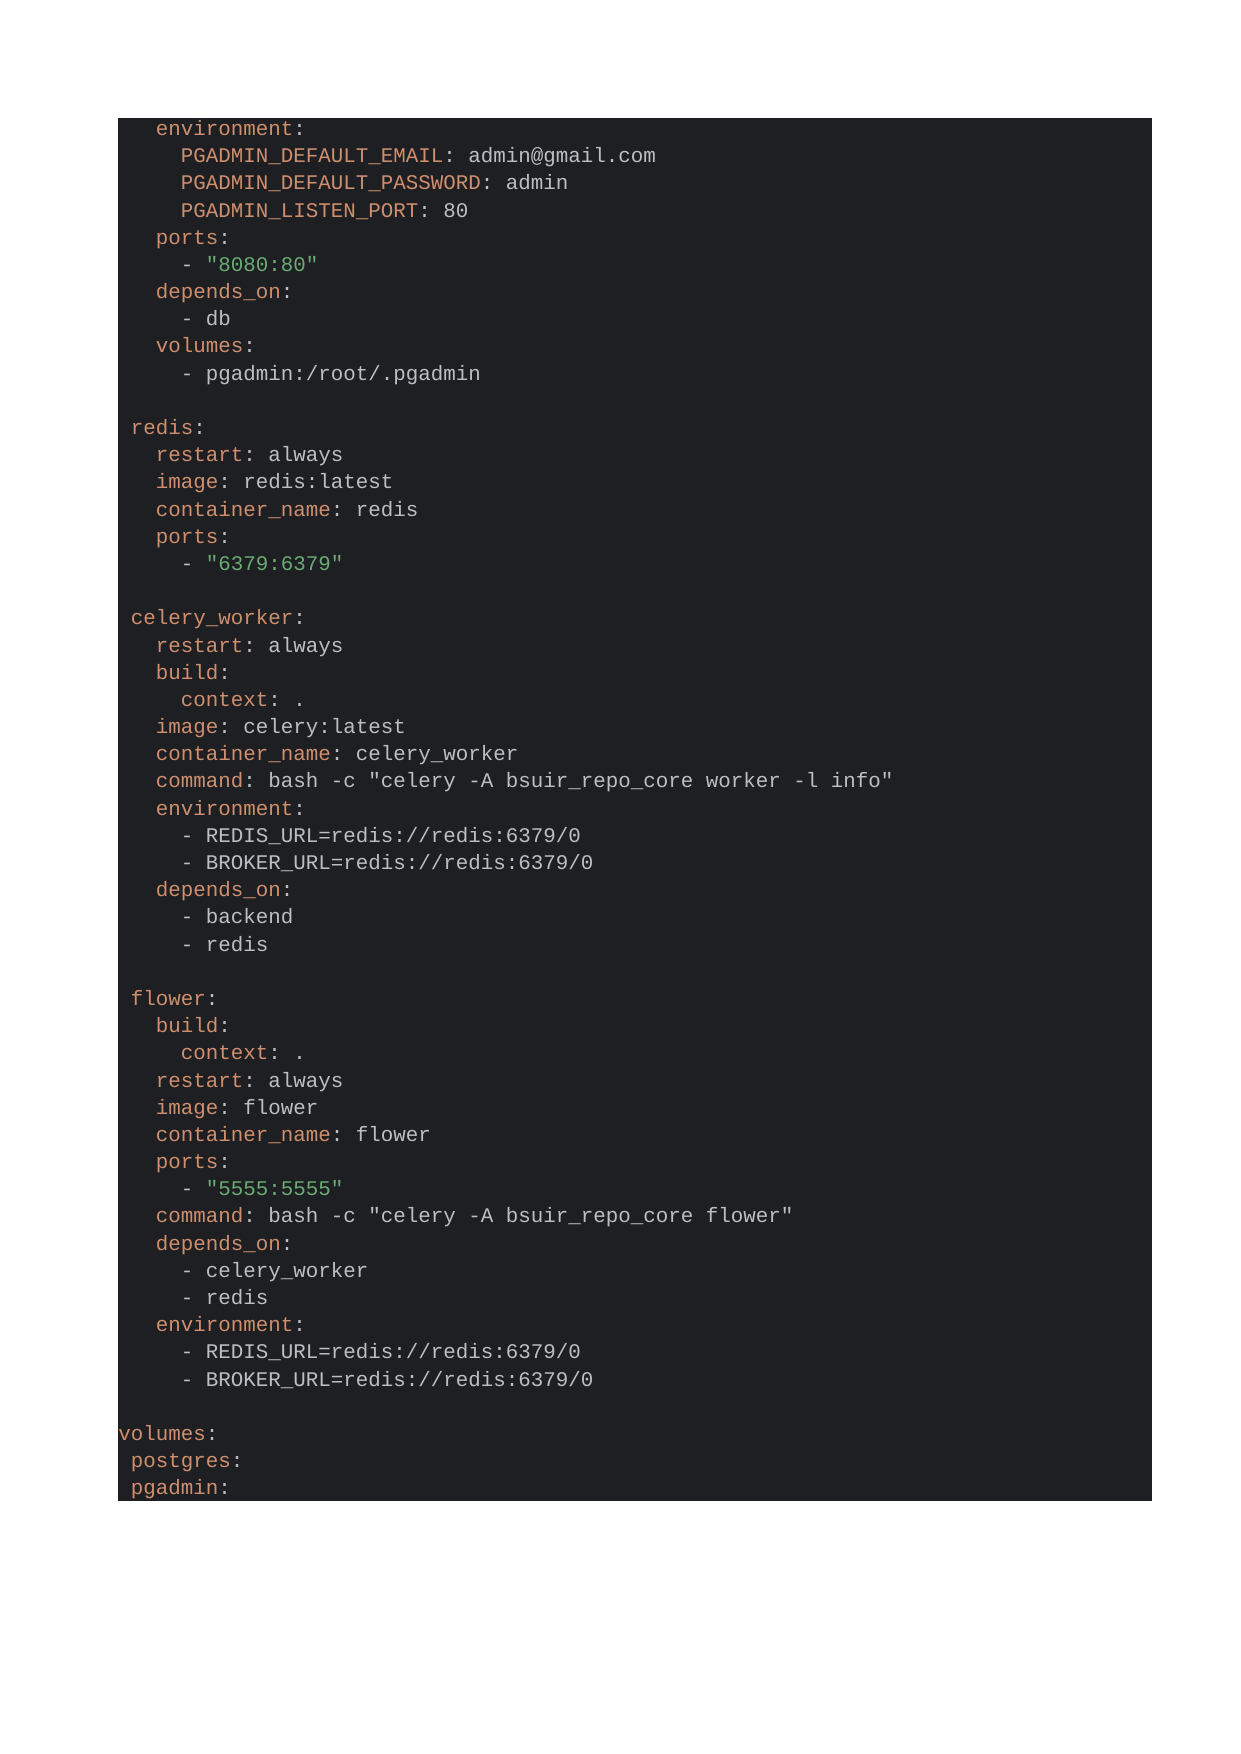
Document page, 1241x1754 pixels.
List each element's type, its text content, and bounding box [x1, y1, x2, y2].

text restart: always [118, 444, 1152, 468]
text context: . [118, 689, 1152, 713]
text celery_worker: [118, 607, 1152, 631]
text pgadmin: [118, 1477, 1152, 1501]
text depends_on: [118, 281, 1152, 305]
text image: flower [118, 1097, 1152, 1120]
text PGADMIN_DEFAULT_EMAIL: admin@gmail.com [118, 145, 1152, 169]
text - redis [118, 934, 1152, 957]
text - backend [118, 906, 1152, 930]
text environment: [118, 798, 1152, 821]
text command: bash -c "celery -A bsuir_repo_core worker -l info" [118, 771, 1152, 794]
text - "6379:6379" [118, 553, 1152, 577]
text - db [118, 308, 1152, 332]
text ports: [118, 227, 1152, 250]
text - REDIS_URL=redis://redis:6379/0 [118, 825, 1152, 848]
text build: [118, 662, 1152, 685]
text command: bash -c "celery -A bsuir_repo_core flower" [118, 1206, 1152, 1229]
text image: redis:latest [118, 471, 1152, 495]
text build: [118, 1015, 1152, 1039]
text environment: [118, 1314, 1152, 1338]
text - celery_worker [118, 1260, 1152, 1283]
text depends_on: [118, 1233, 1152, 1256]
text PGADMIN_DEFAULT_PASSWORD: admin [118, 172, 1152, 196]
text volumes: [118, 1423, 1152, 1447]
text - redis [118, 1287, 1152, 1311]
text ports: [118, 526, 1152, 549]
text restart: always [118, 1069, 1152, 1093]
text context: . [118, 1042, 1152, 1066]
text postgres: [118, 1450, 1152, 1474]
text container_name: celery_worker [118, 743, 1152, 767]
text - REDIS_URL=redis://redis:6379/0 [118, 1341, 1152, 1365]
text - BROKER_URL=redis://redis:6379/0 [118, 1369, 1152, 1392]
text image: celery:latest [118, 716, 1152, 740]
text redis: [118, 417, 1152, 441]
text - "5555:5555" [118, 1178, 1152, 1202]
text environment: [118, 118, 1152, 142]
text volumes: [118, 336, 1152, 359]
text container_name: redis [118, 499, 1152, 522]
text - BROKER_URL=redis://redis:6379/0 [118, 852, 1152, 876]
text - pgadmin:/root/.pgadmin [118, 363, 1152, 386]
text restart: always [118, 634, 1152, 658]
text container_name: flower [118, 1124, 1152, 1148]
text PGADMIN_LISTEN_PORT: 80 [118, 199, 1152, 223]
text flower: [118, 988, 1152, 1012]
text ports: [118, 1151, 1152, 1175]
text - "8080:80" [118, 254, 1152, 278]
text depends_on: [118, 879, 1152, 903]
